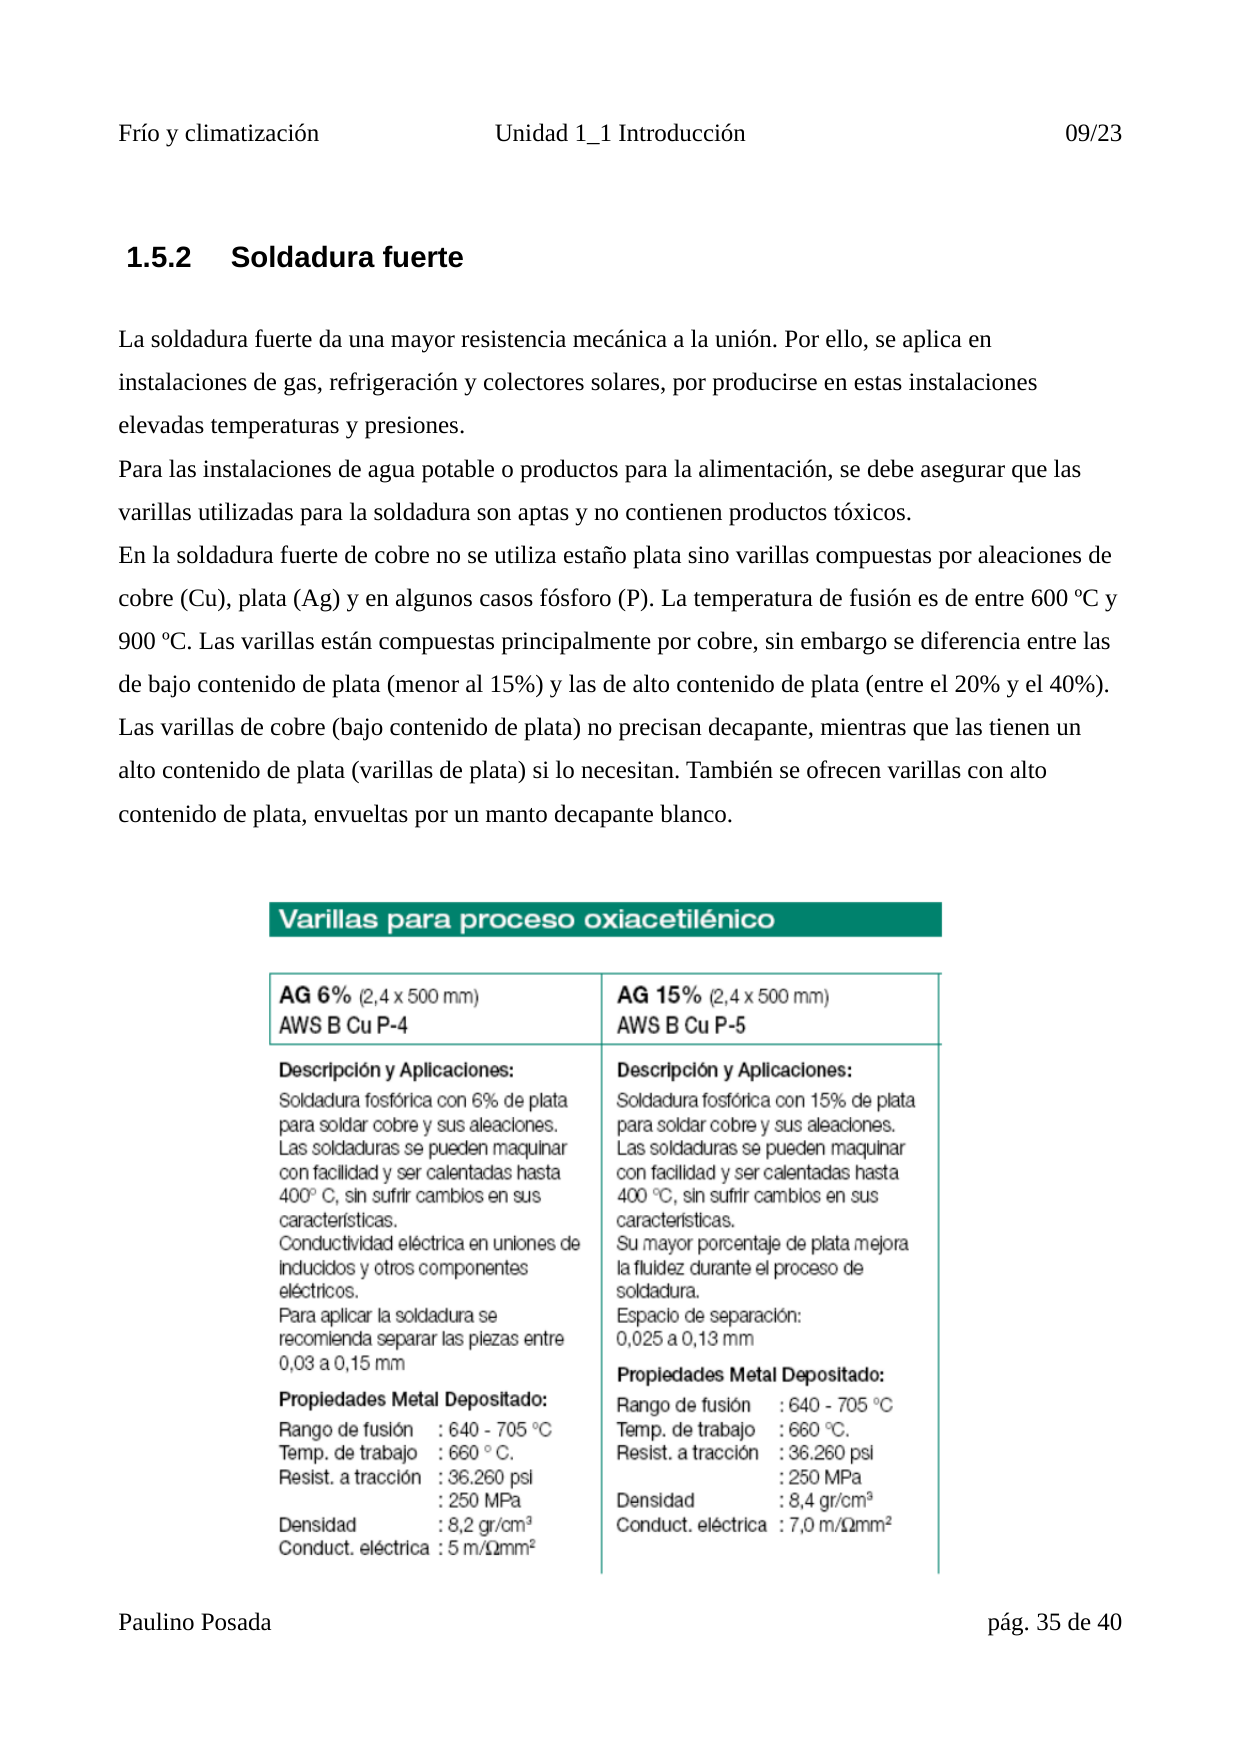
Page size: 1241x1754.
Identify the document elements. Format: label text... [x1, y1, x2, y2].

picture [267, 901, 943, 1577]
subtitle Soldadura fuerte [118, 240, 1122, 274]
text La soldadura fuerte da una mayor resistencia mecánica a la unión. Por ello, se aplica en instalaciones de gas, refrigeración y colectores solares, por producirse en estas instalaciones elevadas temperaturas y presiones. Para las instalaciones de agua potable o productos para la alimentación, se debe asegurar que las varillas utilizadas para la soldadura son aptas y no contienen productos tóxicos. En la soldadura fuerte de cobre no se utiliza estaño plata sino varillas compuestas por aleaciones de cobre (Cu), plata (Ag) y en algunos casos fósforo (P). La temperatura de fusión es de entre 600 ºC y 900 ºC. Las varillas están compuestas principalmente por cobre, sin embargo se diferencia entre las de bajo contenido de plata (menor al 15%) y las de alto contenido de plata (entre el 20% y el 40%). Las varillas de cobre (bajo contenido de plata) no precisan decapante, mientras que las tienen un alto contenido de plata (varillas de plata) si lo necesitan. También se ofrecen varillas con alto contenido de plata, envueltas por un manto decapante blanco. [118, 324, 1122, 827]
